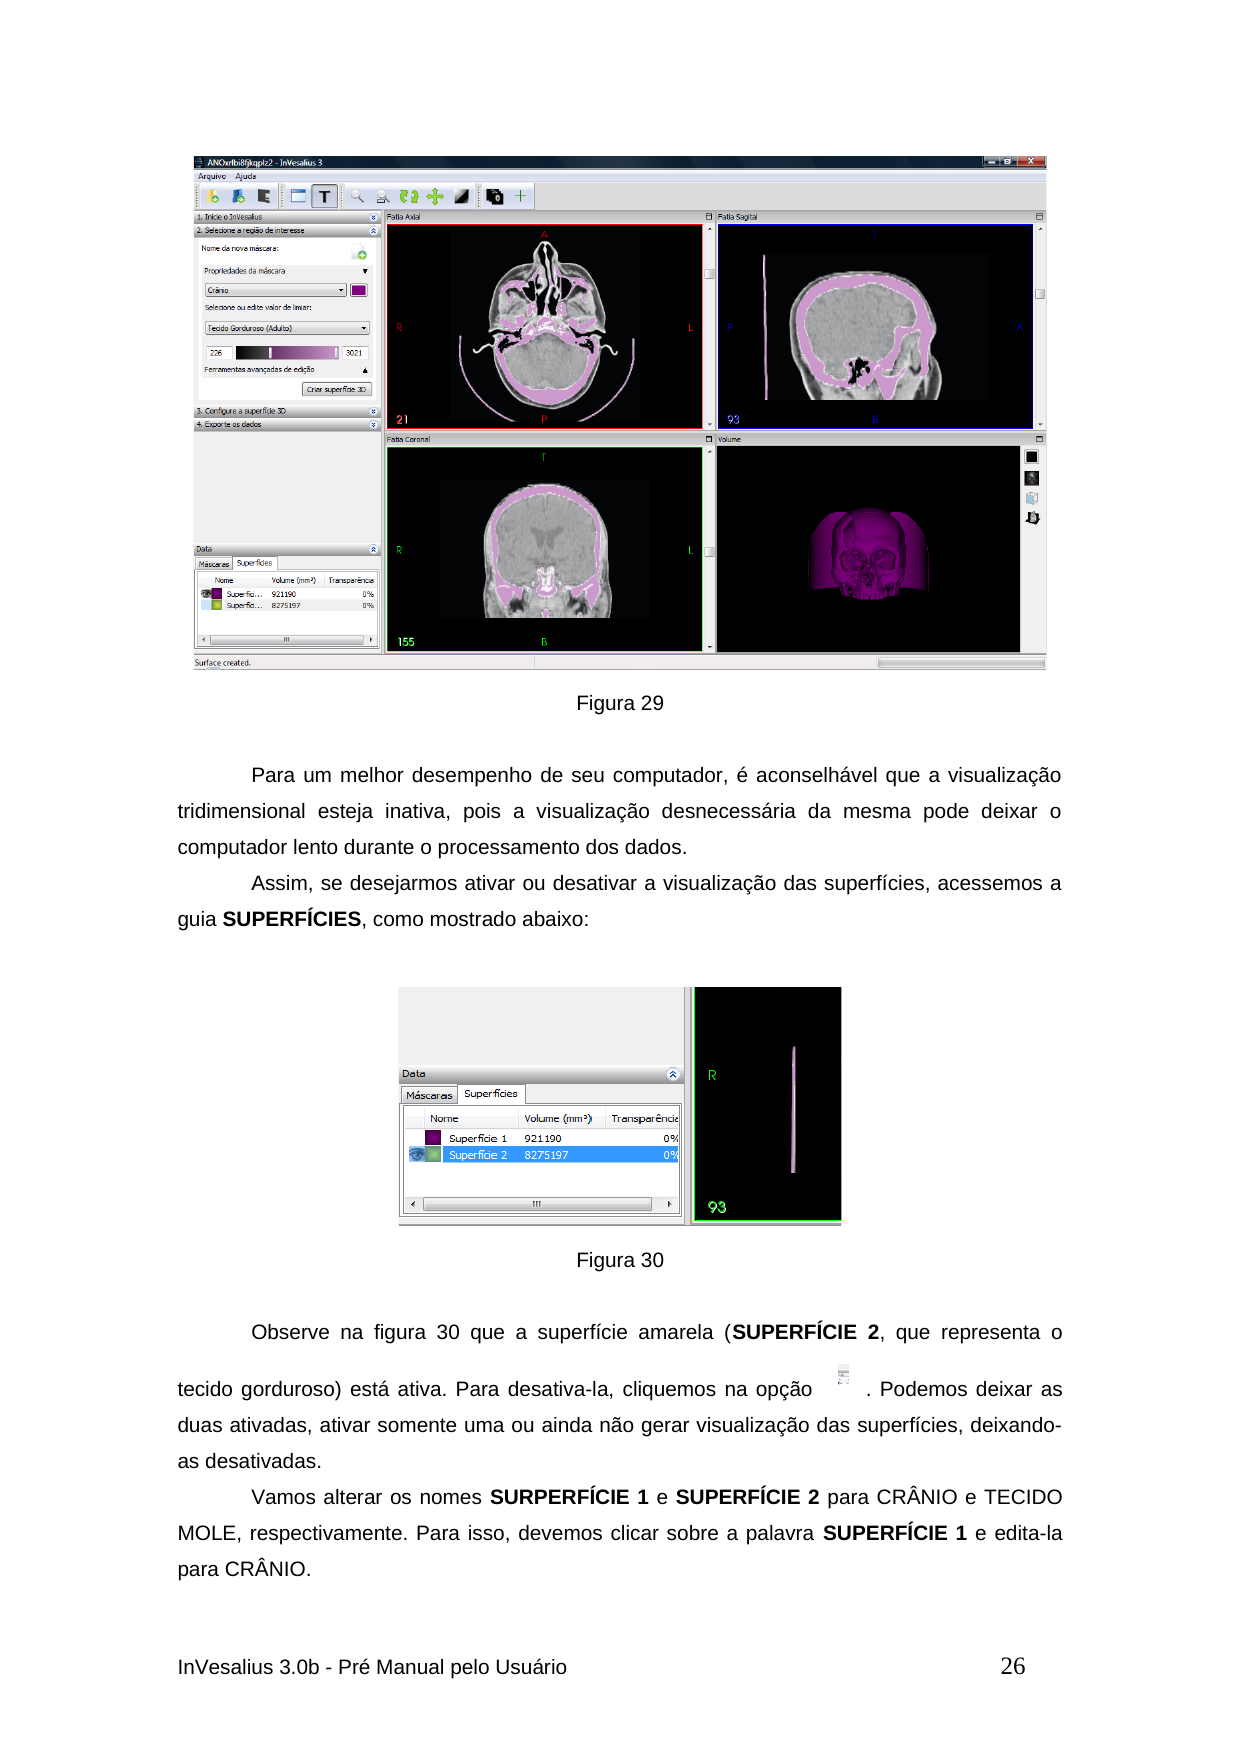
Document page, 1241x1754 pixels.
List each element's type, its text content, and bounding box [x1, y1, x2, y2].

text Observe na figura 30 que a superfície amarela (SUPERFÍCIE 2, que representa o tecido gorduroso) está ativa. Para desativa-la, cliquemos na opção . Podemos deixar as duas ativadas, ativar somente uma ou ainda não gerar visualização das superfícies, deixando-as desativadas. [177, 1320, 1063, 1473]
picture [193, 156, 1047, 670]
text Para um melhor desempenho de seu computador, é aconselhável que a visualização tridimensional esteja inativa, pois a visualização desnecessária da mesma pode deixar o computador lento durante o processamento dos dados. [177, 763, 1063, 858]
text Figura 30 [177, 1248, 1063, 1272]
text Figura 29 [177, 691, 1063, 715]
text Assim, se desejarmos ativar ou desativar a visualização das superfícies, acessemos a guia SUPERFÍCIES, como mostrado abaixo: [177, 871, 1063, 930]
text Vamos alterar os nomes SURPERFÍCIE 1 e SUPERFÍCIE 2 para CRÂNIO e TECIDO MOLE, respectivamente. Para isso, devemos clicar sobre a palavra SUPERFÍCIE 1 e edita-la para CRÂNIO. [177, 1485, 1063, 1581]
